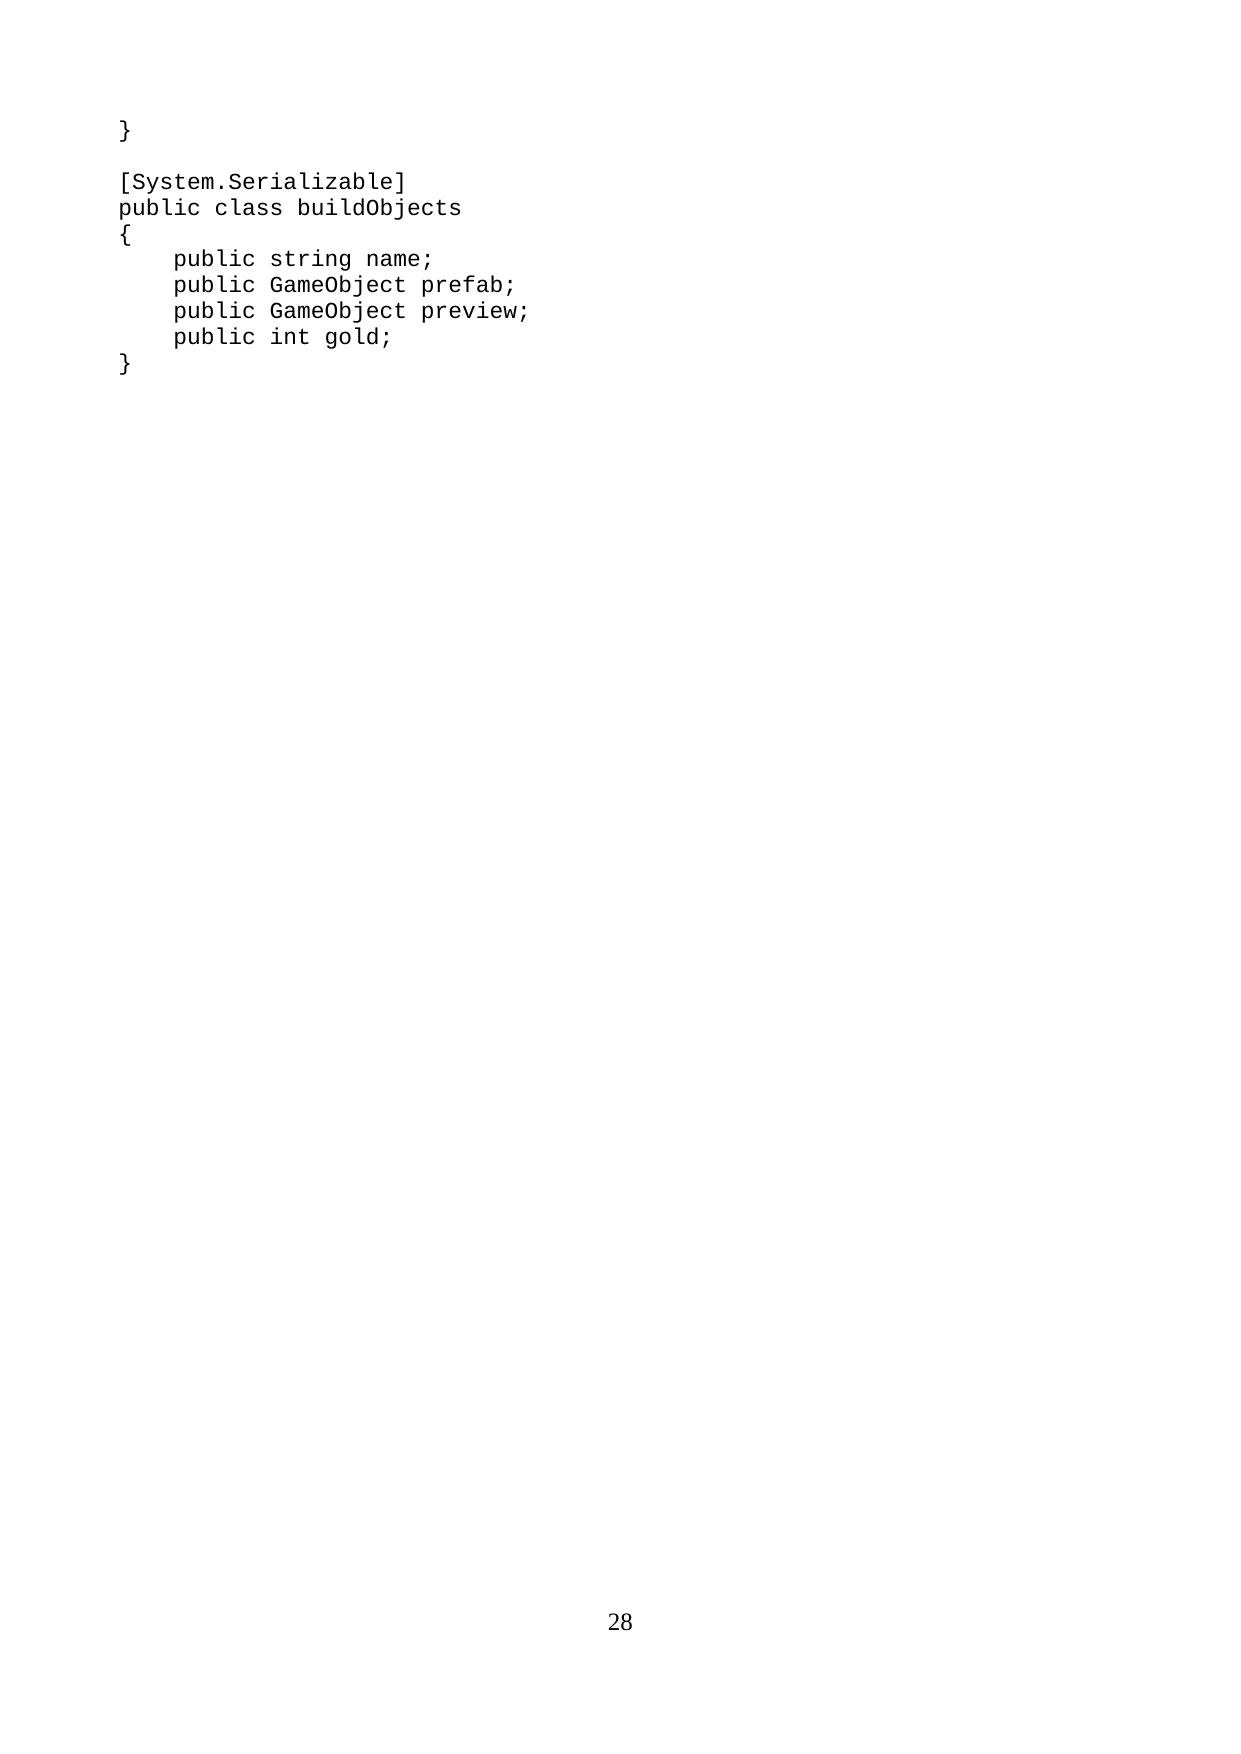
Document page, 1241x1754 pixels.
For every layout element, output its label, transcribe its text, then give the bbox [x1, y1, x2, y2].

text public class buildObjects [118, 196, 1122, 222]
text { [118, 222, 1122, 248]
text public GameObject preview; [118, 300, 1122, 326]
text [System.Serializable] [118, 170, 1122, 196]
text public string name; [118, 248, 1122, 274]
text } [118, 352, 1122, 377]
text public int gold; [118, 326, 1122, 352]
text } [118, 118, 1122, 144]
text public GameObject prefab; [118, 274, 1122, 300]
